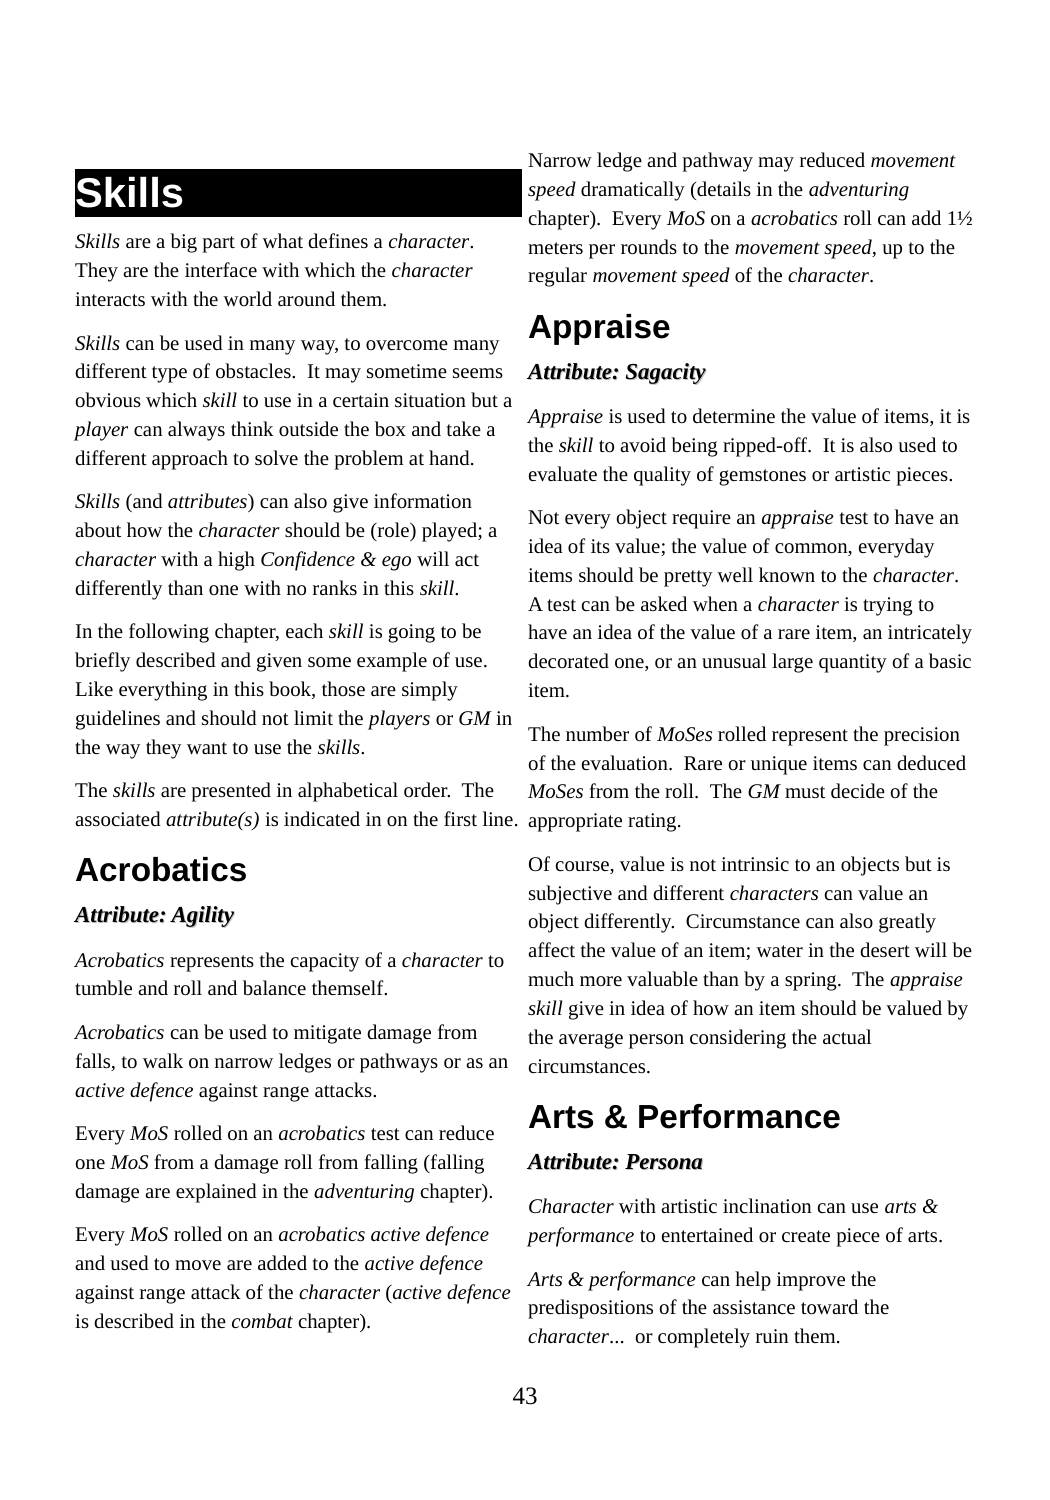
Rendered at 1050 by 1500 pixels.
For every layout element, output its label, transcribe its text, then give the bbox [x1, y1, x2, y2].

subtitle Arts & Performance [528, 1097, 975, 1136]
text Not every object require an appraise test to have an idea of its value; the value of common, everyday items should be pretty well known to the character. A test can be asked when a character is trying to have an idea of the value of a rare item, an intricately decorated one, or an unusual large quantity of a basic item. [528, 505, 975, 702]
subtitle Skills [75, 169, 522, 217]
text The number of MoSes rolled represent the precision of the evaluation. Rare or unique items can deduced MoSes from the roll. The GM must decide of the appropriate rating. [528, 722, 975, 832]
text Appraise is used to determine the value of items, it is the skill to avoid being ripped-off. It is also used to evaluate the quality of gemstones or artistic pieces. [528, 404, 975, 486]
text Skills are a big part of what defines a character. They are the interface with which the character interacts with the world around them. [75, 229, 522, 311]
text Attribute: Persona [528, 1148, 975, 1174]
subtitle Acrobatics [75, 850, 522, 889]
text Acrobatics can be used to mitigate damage from falls, to walk on narrow ledges or pathways or as an active defence against range attacks. [75, 1020, 522, 1102]
text Skills (and attributes) can also give information about how the character should be (role) played; a character with a high Confidence & ego will act differently than one with no ranks in this skill. [75, 489, 522, 600]
text The skills are presented in alphabetical order. The associated attribute(s) is indicated in on the first line. [75, 778, 522, 831]
text Attribute: Agility [75, 901, 522, 928]
text Narrow ledge and pathway may reduced movement speed dramatically (details in the adventuring chapter). Every MoS on a acrobatics roll can add 1½ meters per rounds to the movement speed, up to the regular movement speed of the character. [528, 148, 975, 287]
text In the following chapter, each skill is going to be briefly described and given some example of use. Like everything in this book, those are simply guidelines and should not limit the players or GM in the way they want to use the skills. [75, 619, 522, 759]
text Skills can be used in many way, to overcome many different type of obstacles. It may sometime seems obvious which skill to use in a certain situation but a player can always think outside the box and take a different approach to solve the problem at hand. [75, 330, 522, 470]
text Arts & performance can help improve the predispositions of the assistance toward the character... or completely ruin them. [528, 1266, 975, 1348]
text Acrobatics represents the capacity of a character to tumble and roll and balance themself. [75, 947, 522, 1000]
text Of course, value is not intrinsic to an objects but is subjective and different characters can value an object differently. Circumstance can also greatly affect the value of an item; water in the desert will be much more valuable than by a spring. The appraise skill give in idea of how an item should be valued by the average person considering the actual circumstances. [528, 852, 975, 1078]
text Every MoS rolled on an acrobatics test can reduce one MoS from a damage roll from falling (falling damage are explained in the adventuring chapter). [75, 1121, 522, 1203]
text Every MoS rolled on an acrobatics active defence and used to move are added to the active defence against range attack of the character (active defence is described in the combat chapter). [75, 1222, 522, 1333]
text Attribute: Sagacity [528, 358, 975, 384]
text Character with artistic inclination can use arts & performance to entertained or create piece of arts. [528, 1194, 975, 1247]
subtitle Appraise [528, 307, 975, 345]
